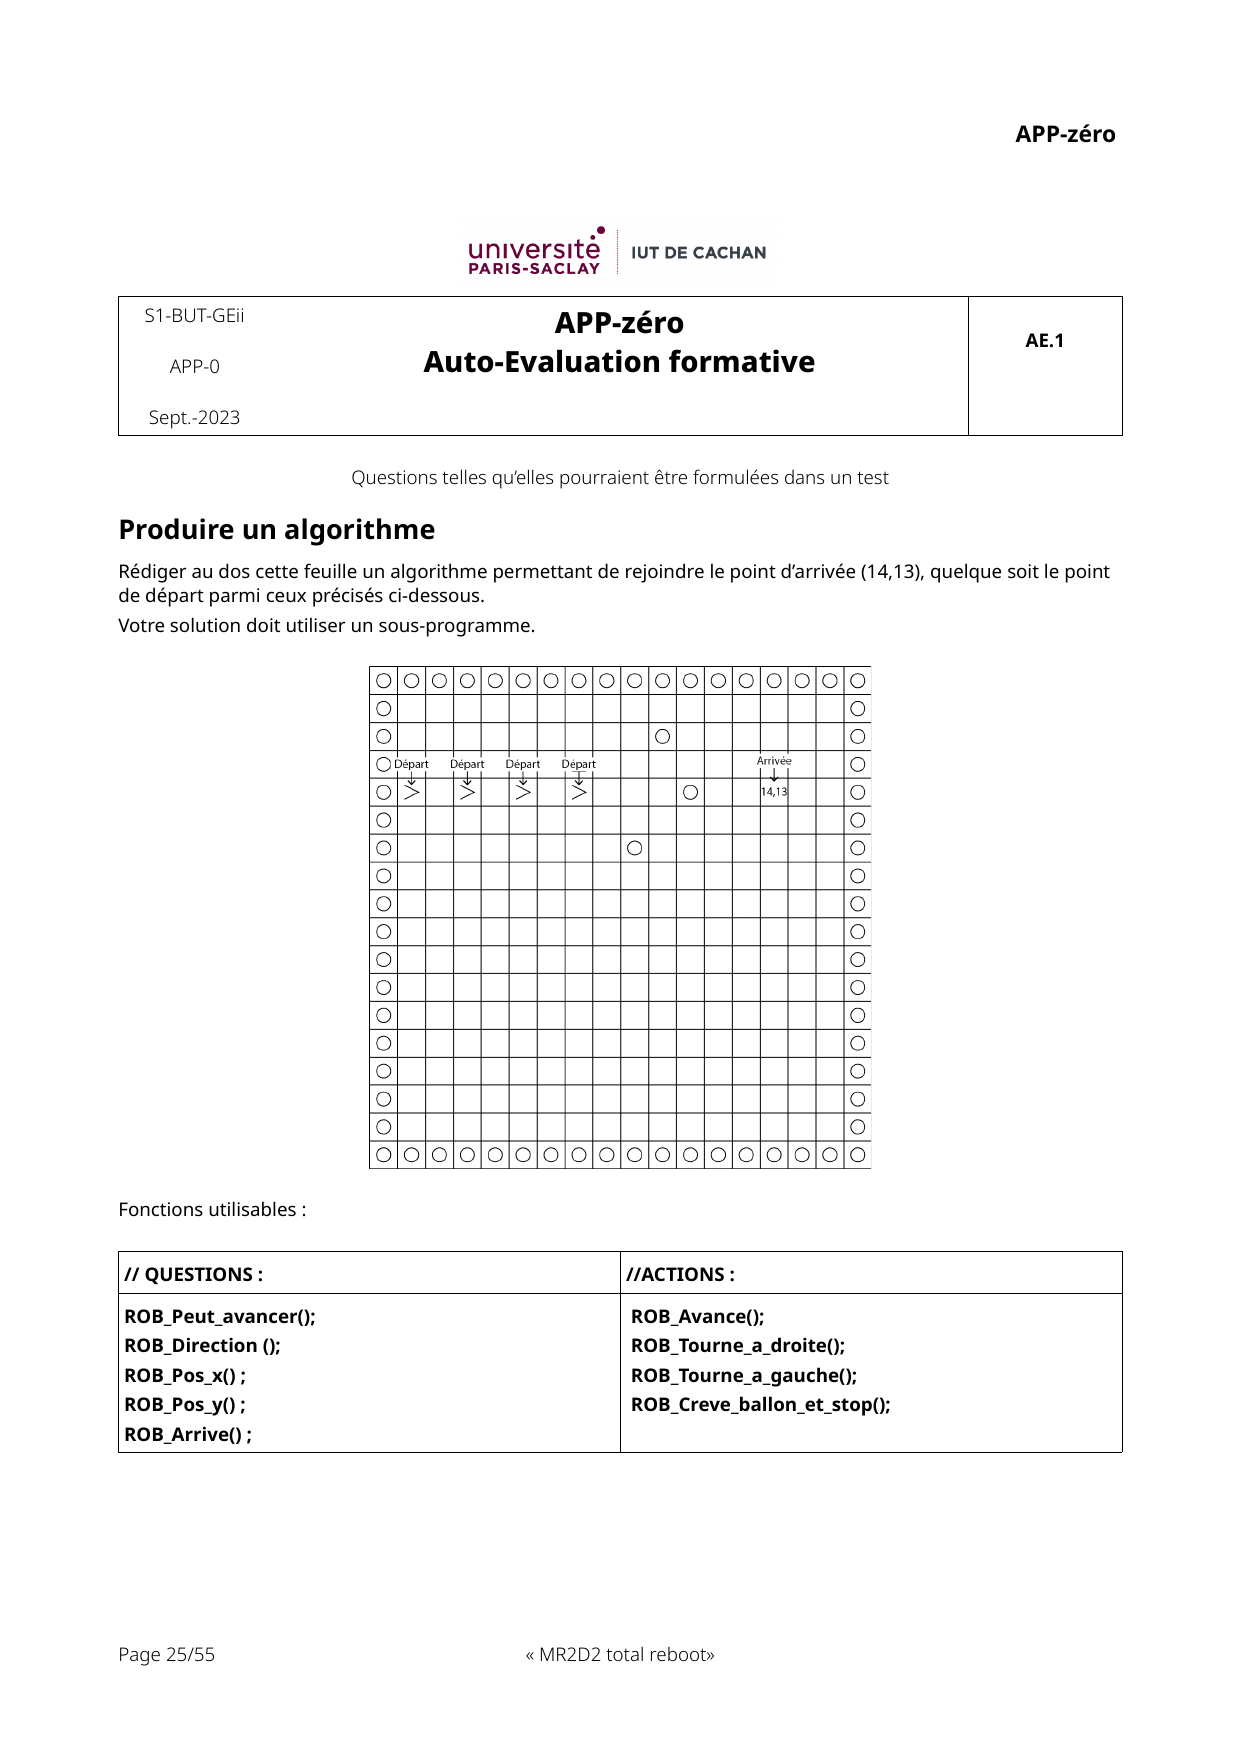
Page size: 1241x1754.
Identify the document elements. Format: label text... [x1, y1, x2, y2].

subtitle Produire un algorithme [118, 511, 1122, 547]
table_cell AE.1 [969, 297, 1122, 435]
table_header [271, 208, 968, 296]
picture [369, 666, 872, 1169]
text Fonctions utilisables : [118, 1198, 1122, 1222]
table_cell ROB_Peut_avancer(); ROB_Direction (); ROB_Pos_x() ; ROB_Pos_y() ; ROB_Arrive() ; [119, 1294, 620, 1452]
table_cell APP-zéro Auto-Evaluation formative [271, 297, 968, 435]
table_header [968, 208, 1122, 296]
picture [457, 213, 782, 287]
text Rédiger au dos cette feuille un algorithme permettant de rejoindre le point d’arrivée (14,13), quelque soit le point de départ parmi ceux précisés ci-dessous. [118, 560, 1122, 607]
table_header // QUESTIONS : [119, 1252, 620, 1292]
text Votre solution doit utiliser un sous-programme. [118, 613, 1122, 637]
table_cell S1-BUT-GEii APP-0 Sept.-2023 [119, 297, 271, 435]
text Questions telles qu’elles pourraient être formulées dans un test [118, 464, 1122, 490]
table_cell ROB_Avance(); ROB_Tourne_a_droite(); ROB_Tourne_a_gauche(); ROB_Creve_ballon_et_stop(); [621, 1294, 1122, 1452]
table_header [118, 208, 271, 296]
table_header //ACTIONS : [621, 1252, 1122, 1292]
